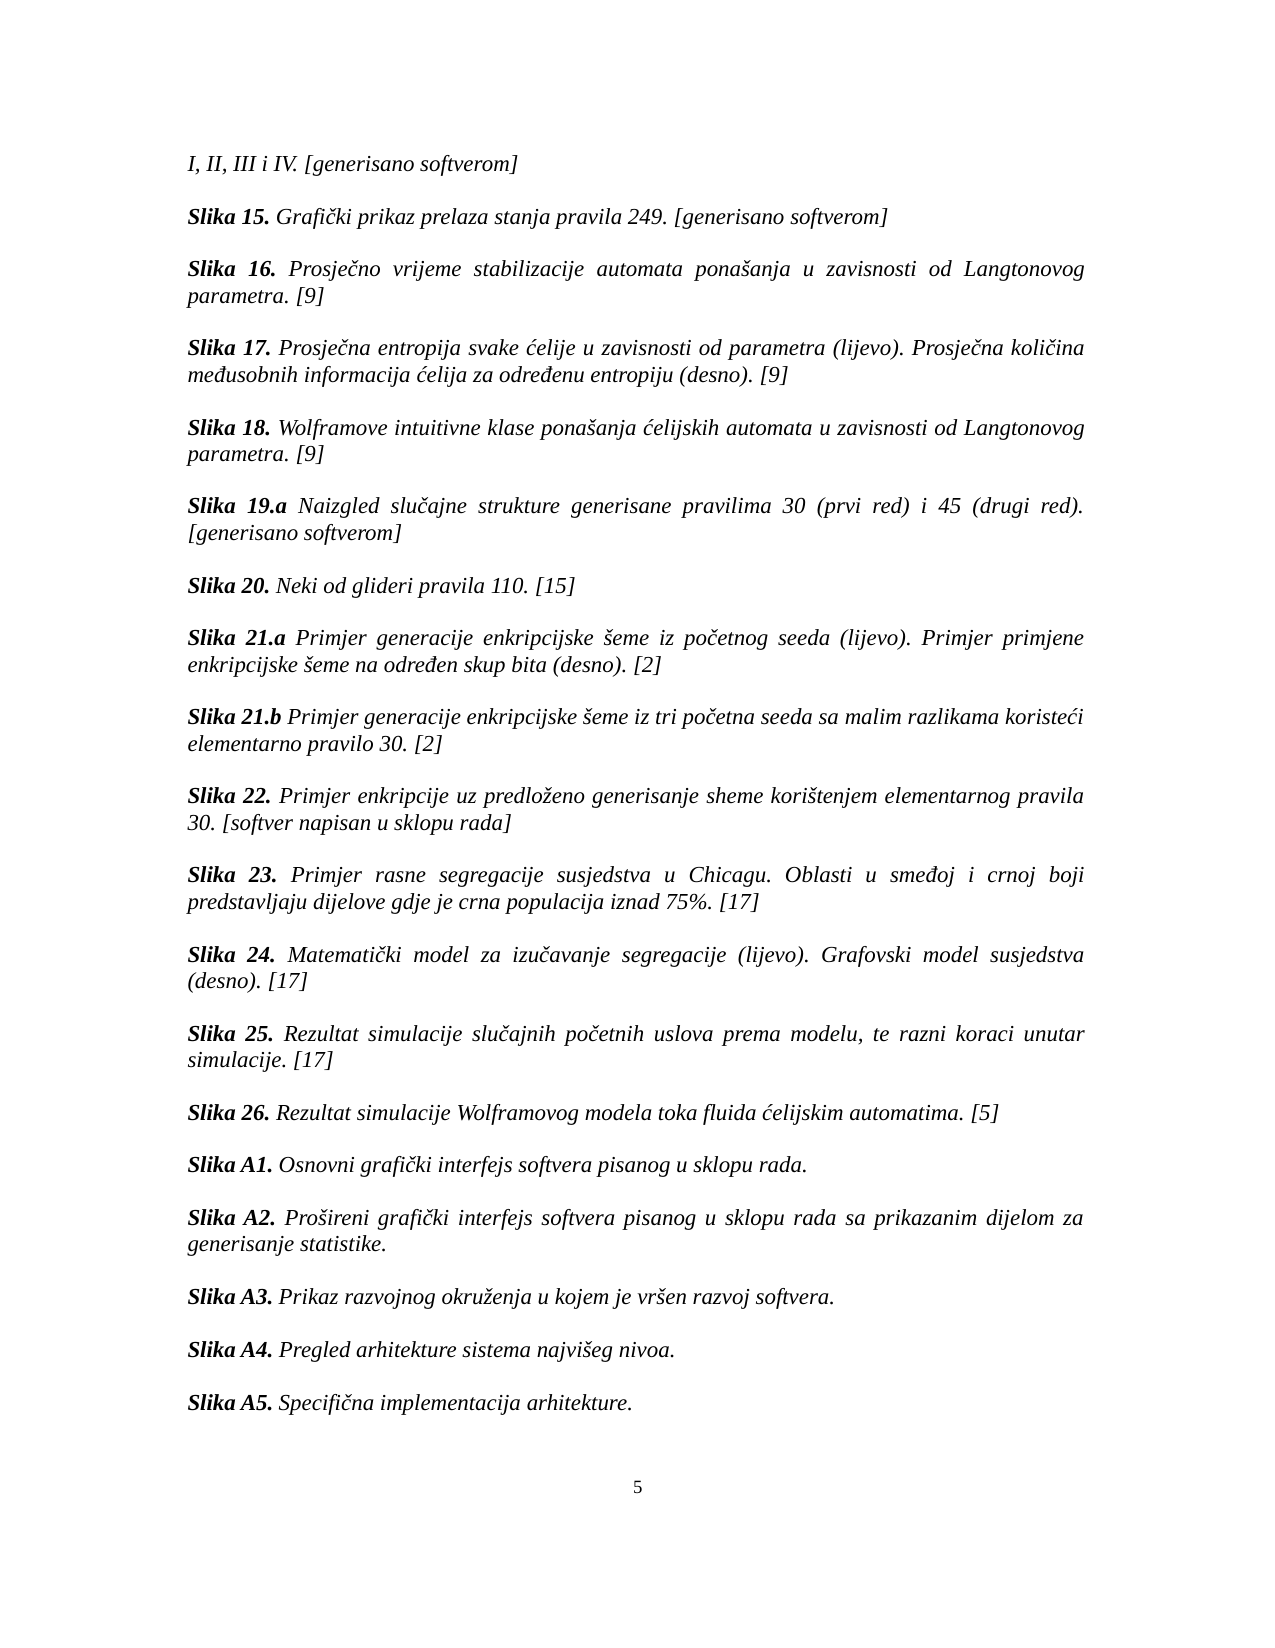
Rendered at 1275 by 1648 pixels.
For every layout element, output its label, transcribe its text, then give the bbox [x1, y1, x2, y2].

text Slika 17. Prosječna entropija svake ćelije u zavisnosti od parametra (lijevo). Prosječna količina međusobnih informacija ćelija za određenu entropiju (desno). [9] [187, 334, 1088, 387]
text Slika A3. Prikaz razvojnog okruženja u kojem je vršen razvoj softvera. [187, 1283, 1088, 1309]
text Slika A1. Osnovni grafički interfejs softvera pisanog u sklopu rada. [187, 1151, 1088, 1178]
text Slika 16. Prosječno vrijeme stabilizacije automata ponašanja u zavisnosti od Langtonovog parametra. [9] [187, 255, 1088, 308]
text Slika 15. Grafički prikaz prelaza stanja pravila 249. [generisano softverom] [187, 203, 1088, 229]
text Slika 26. Rezultat simulacije Wolframovog modela toka fluida ćelijskim automatima. [5] [187, 1099, 1088, 1125]
text Slika A4. Pregled arhitekture sistema najvišeg nivoa. [187, 1336, 1088, 1362]
text Slika 22. Primjer enkripcije uz predloženo generisanje sheme korištenjem elementarnog pravila 30. [softver napisan u sklopu rada] [187, 782, 1088, 835]
text Slika A5. Specifična implementacija arhitekture. [187, 1389, 1088, 1415]
text Slika 20. Neki od glideri pravila 110. [15] [187, 572, 1088, 598]
text Slika 25. Rezultat simulacije slučajnih početnih uslova prema modelu, te razni koraci unutar simulacije. [17] [187, 1020, 1088, 1072]
text Slika A2. Prošireni grafički interfejs softvera pisanog u sklopu rada sa prikazanim dijelom za generisanje statistike. [187, 1204, 1088, 1257]
text I, II, III i IV. [generisano softverom] [187, 150, 1088, 176]
text Slika 18. Wolframove intuitivne klase ponašanja ćelijskih automata u zavisnosti od Langtonovog parametra. [9] [187, 413, 1088, 466]
text Slika 24. Matematički model za izučavanje segregacije (lijevo). Grafovski model susjedstva (desno). [17] [187, 941, 1088, 993]
text Slika 21.b Primjer generacije enkripcijske šeme iz tri početna seeda sa malim razlikama koristeći elementarno pravilo 30. [2] [187, 703, 1088, 756]
text Slika 21.a Primjer generacije enkripcijske šeme iz početnog seeda (lijevo). Primjer primjene enkripcijske šeme na određen skup bita (desno). [2] [187, 624, 1088, 677]
text Slika 19.a Naizgled slučajne strukture generisane pravilima 30 (prvi red) i 45 (drugi red). [generisano softverom] [187, 493, 1088, 545]
text Slika 23. Primjer rasne segregacije susjedstva u Chicagu. Oblasti u smeđoj i crnoj boji predstavljaju dijelove gdje je crna populacija iznad 75%. [17] [187, 862, 1088, 914]
